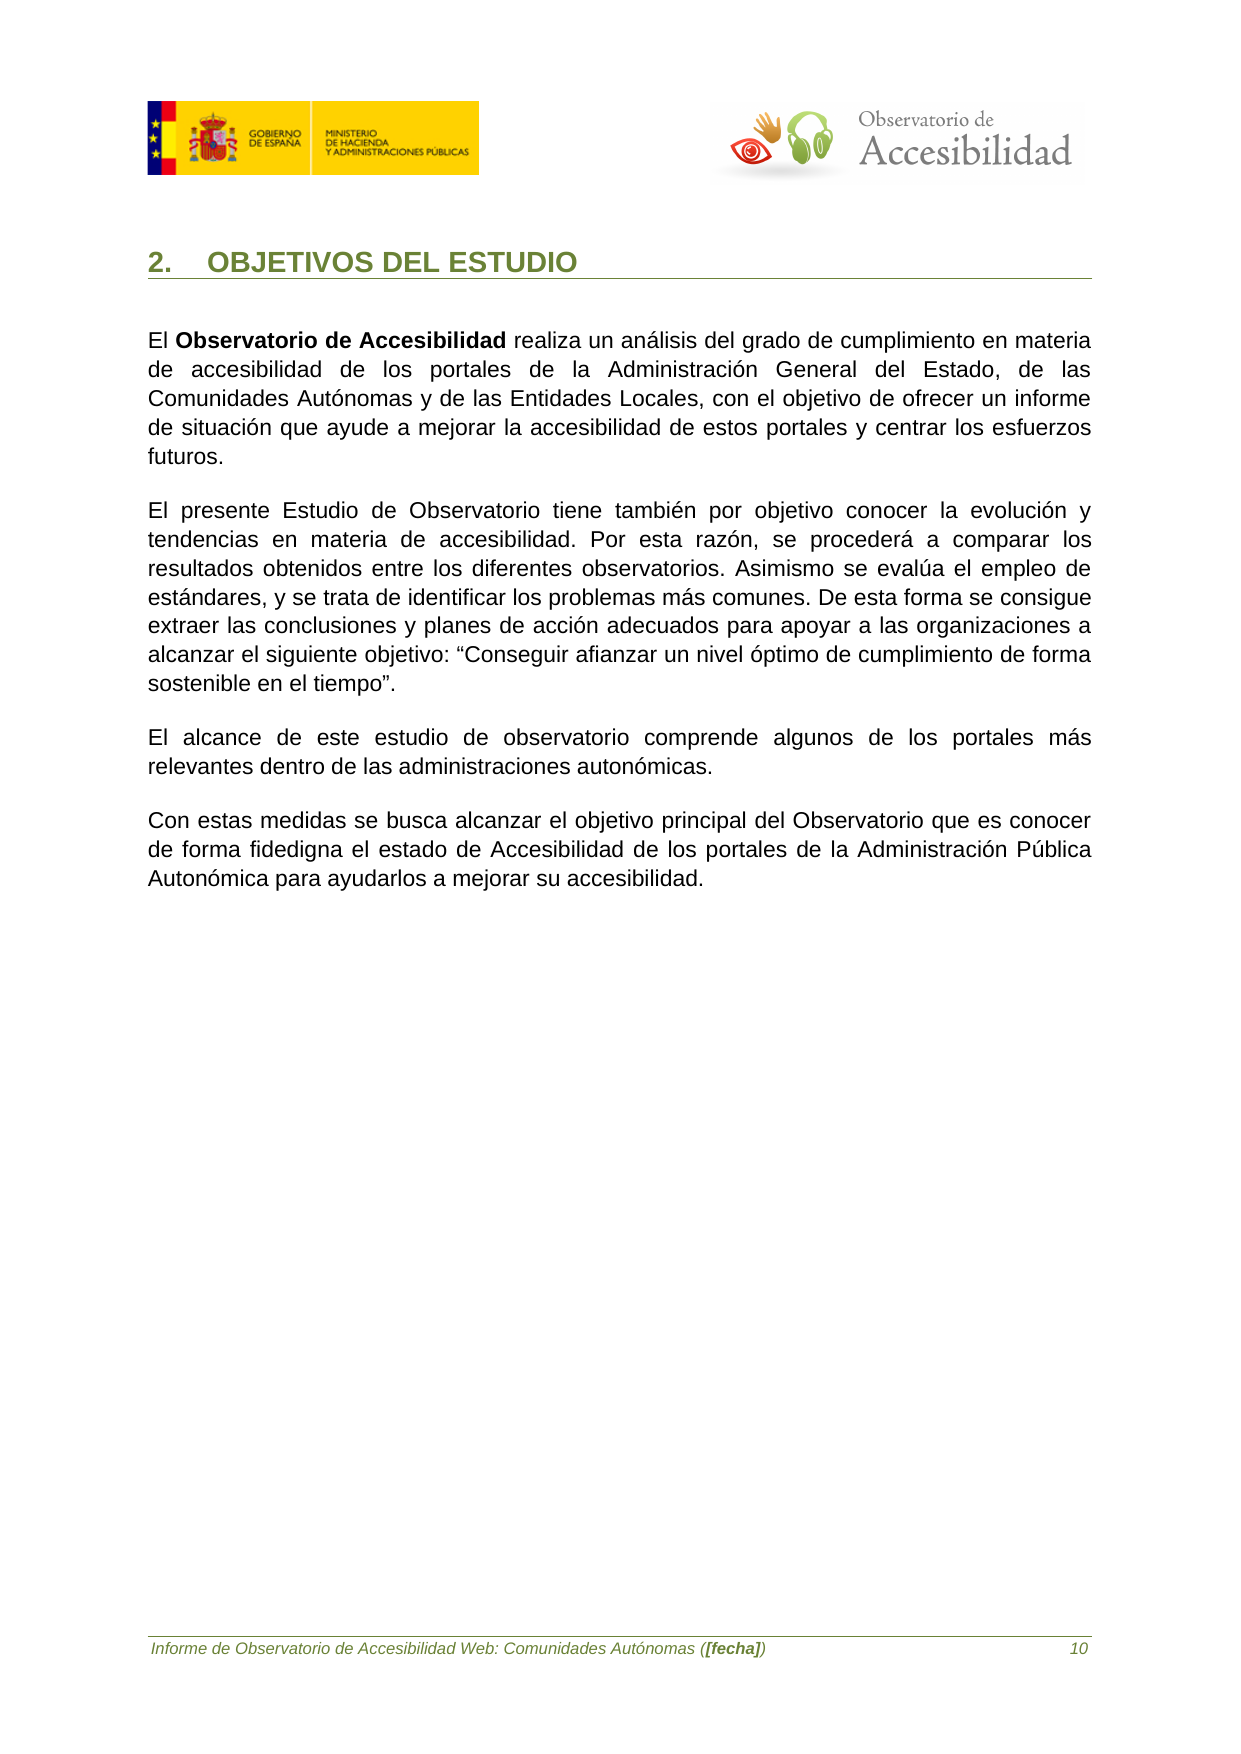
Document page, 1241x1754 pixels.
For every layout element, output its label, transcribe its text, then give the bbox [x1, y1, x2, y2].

text El presente Estudio de Observatorio tiene también por objetivo conocer la evolución y tendencias en materia de accesibilidad. Por esta razón, se procederá a comparar los resultados obtenidos entre los diferentes observatorios. Asimismo se evalúa el empleo de estándares, y se trata de identificar los problemas más comunes. De esta forma se consigue extraer las conclusiones y planes de acción adecuados para apoyar a las organizaciones a alcanzar el siguiente objetivo: “Conseguir afianzar un nivel óptimo de cumplimiento de forma sostenible en el tiempo”. [148, 497, 1092, 697]
picture [710, 102, 1086, 185]
text El alcance de este estudio de observatorio comprende algunos de los portales más relevantes dentro de las administraciones autonómicas. [148, 724, 1092, 779]
picture [147, 101, 479, 175]
text El Observatorio de Accesibilidad realiza un análisis del grado de cumplimiento en materia de accesibilidad de los portales de la Administración General del Estado, de las Comunidades Autónomas y de las Entidades Locales, con el objetivo de ofrecer un informe de situación que ayude a mejorar la accesibilidad de estos portales y centrar los esfuerzos futuros. [148, 327, 1092, 469]
subtitle Objetivos del estudio [148, 245, 1092, 278]
text Con estas medidas se busca alcanzar el objetivo principal del Observatorio que es conocer de forma fidedigna el estado de Accesibilidad de los portales de la Administración Pública Autonómica para ayudarlos a mejorar su accesibilidad. [148, 807, 1092, 891]
